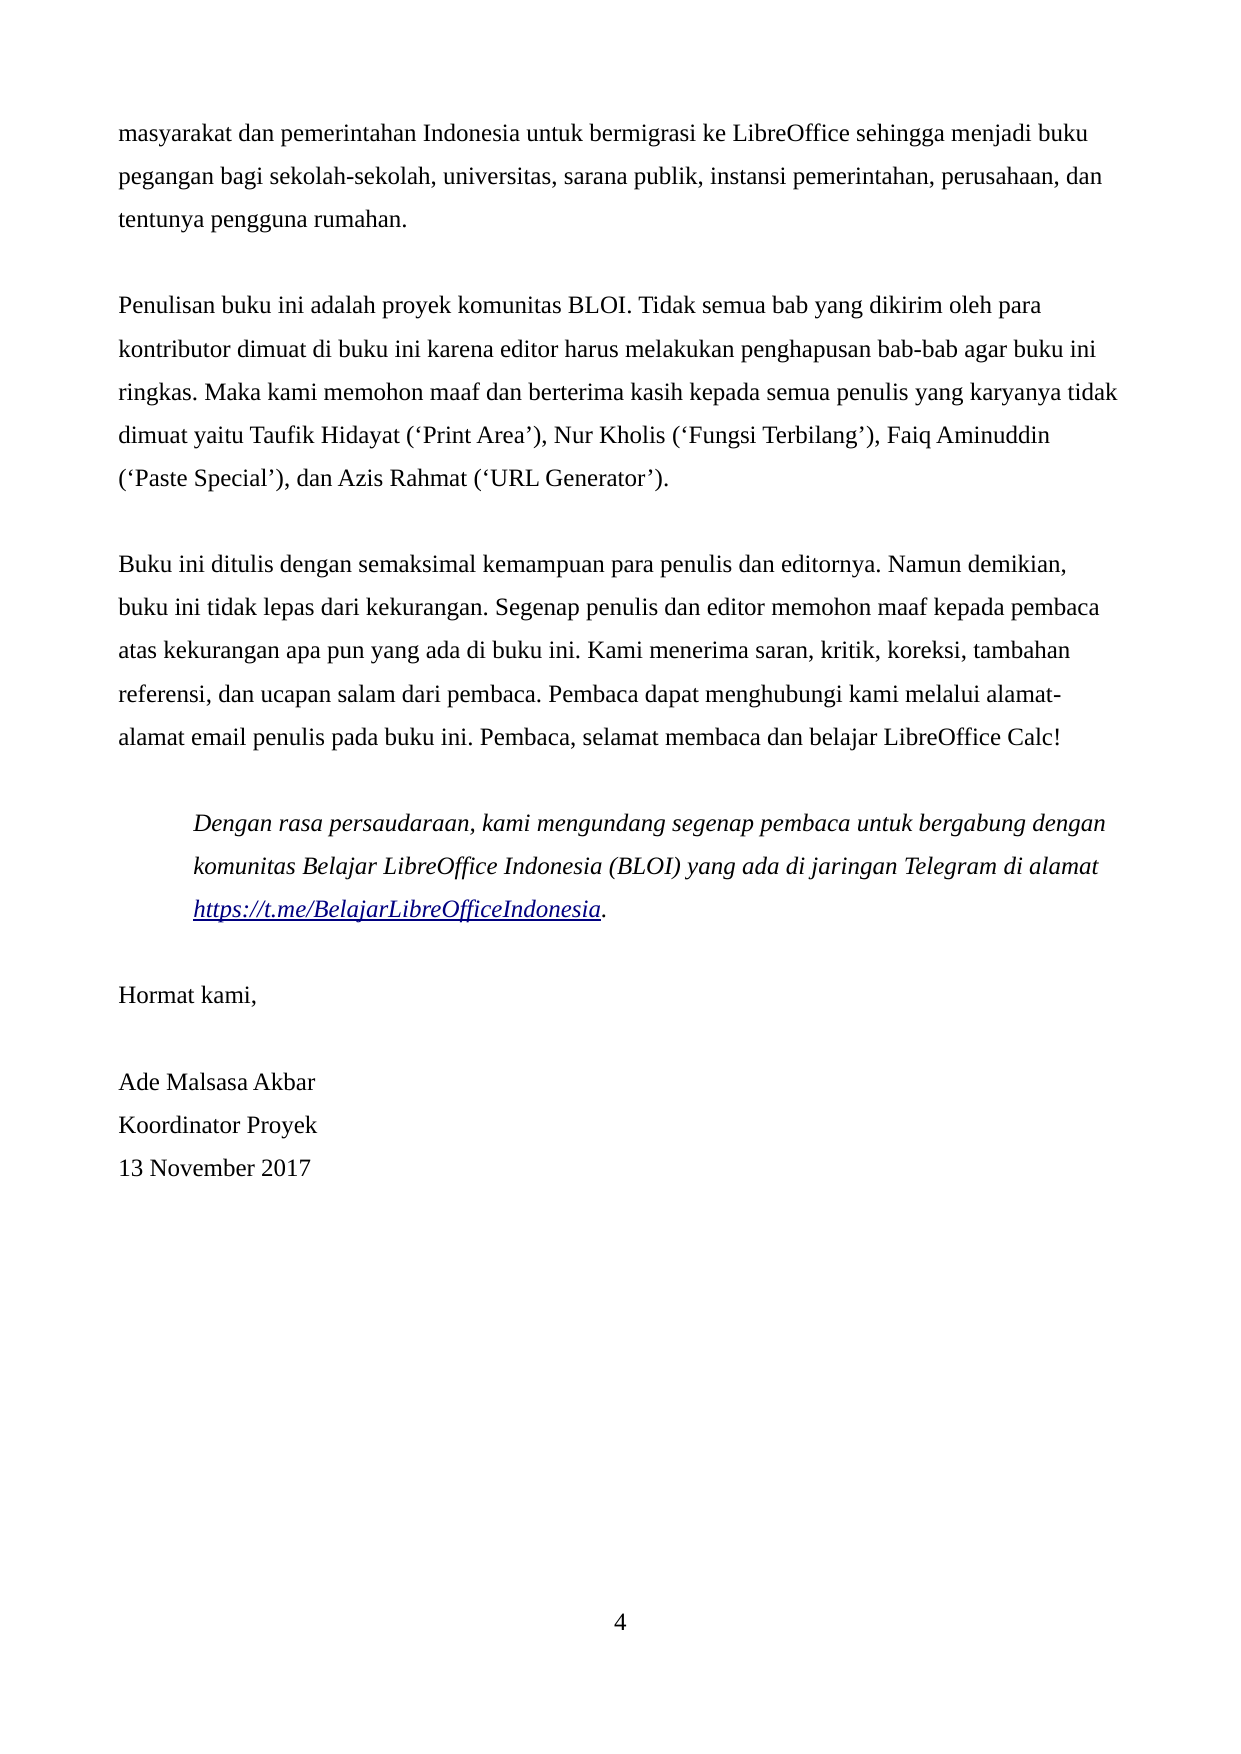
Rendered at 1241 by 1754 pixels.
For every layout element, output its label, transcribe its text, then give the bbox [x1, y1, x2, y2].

text 13 November 2017 [118, 1153, 1122, 1182]
text Hormat kami, [118, 981, 1122, 1009]
text Dengan rasa persaudaraan, kami mengundang segenap pembaca untuk bergabung dengan komunitas Belajar LibreOffice Indonesia (BLOI) yang ada di jaringan Telegram di alamat https://t.me/BelajarLibreOfficeIndonesia. [193, 808, 1122, 923]
text Buku ini ditulis dengan semaksimal kemampuan para penulis dan editornya. Namun demikian, buku ini tidak lepas dari kekurangan. Segenap penulis dan editor memohon maaf kepada pembaca atas kekurangan apa pun yang ada di buku ini. Kami menerima saran, kritik, koreksi, tambahan referensi, dan ucapan salam dari pembaca. Pembaca dapat menghubungi kami melalui alamat-alamat email penulis pada buku ini. Pembaca, selamat membaca dan belajar LibreOffice Calc! [118, 549, 1122, 751]
text Koordinator Proyek [118, 1110, 1122, 1139]
text Ade Malsasa Akbar [118, 1067, 1122, 1096]
text masyarakat dan pemerintahan Indonesia untuk bermigrasi ke LibreOffice sehingga menjadi buku pegangan bagi sekolah-sekolah, universitas, sarana publik, instansi pemerintahan, perusahaan, dan tentunya pengguna rumahan. [118, 118, 1122, 233]
text Penulisan buku ini adalah proyek komunitas BLOI. Tidak semua bab yang dikirim oleh para kontributor dimuat di buku ini karena editor harus melakukan penghapusan bab-bab agar buku ini ringkas. Maka kami memohon maaf dan berterima kasih kepada semua penulis yang karyanya tidak dimuat yaitu Taufik Hidayat (‘Print Area’), Nur Kholis (‘Fungsi Terbilang’), Faiq Aminuddin (‘Paste Special’), dan Azis Rahmat (‘URL Generator’). [118, 291, 1122, 492]
